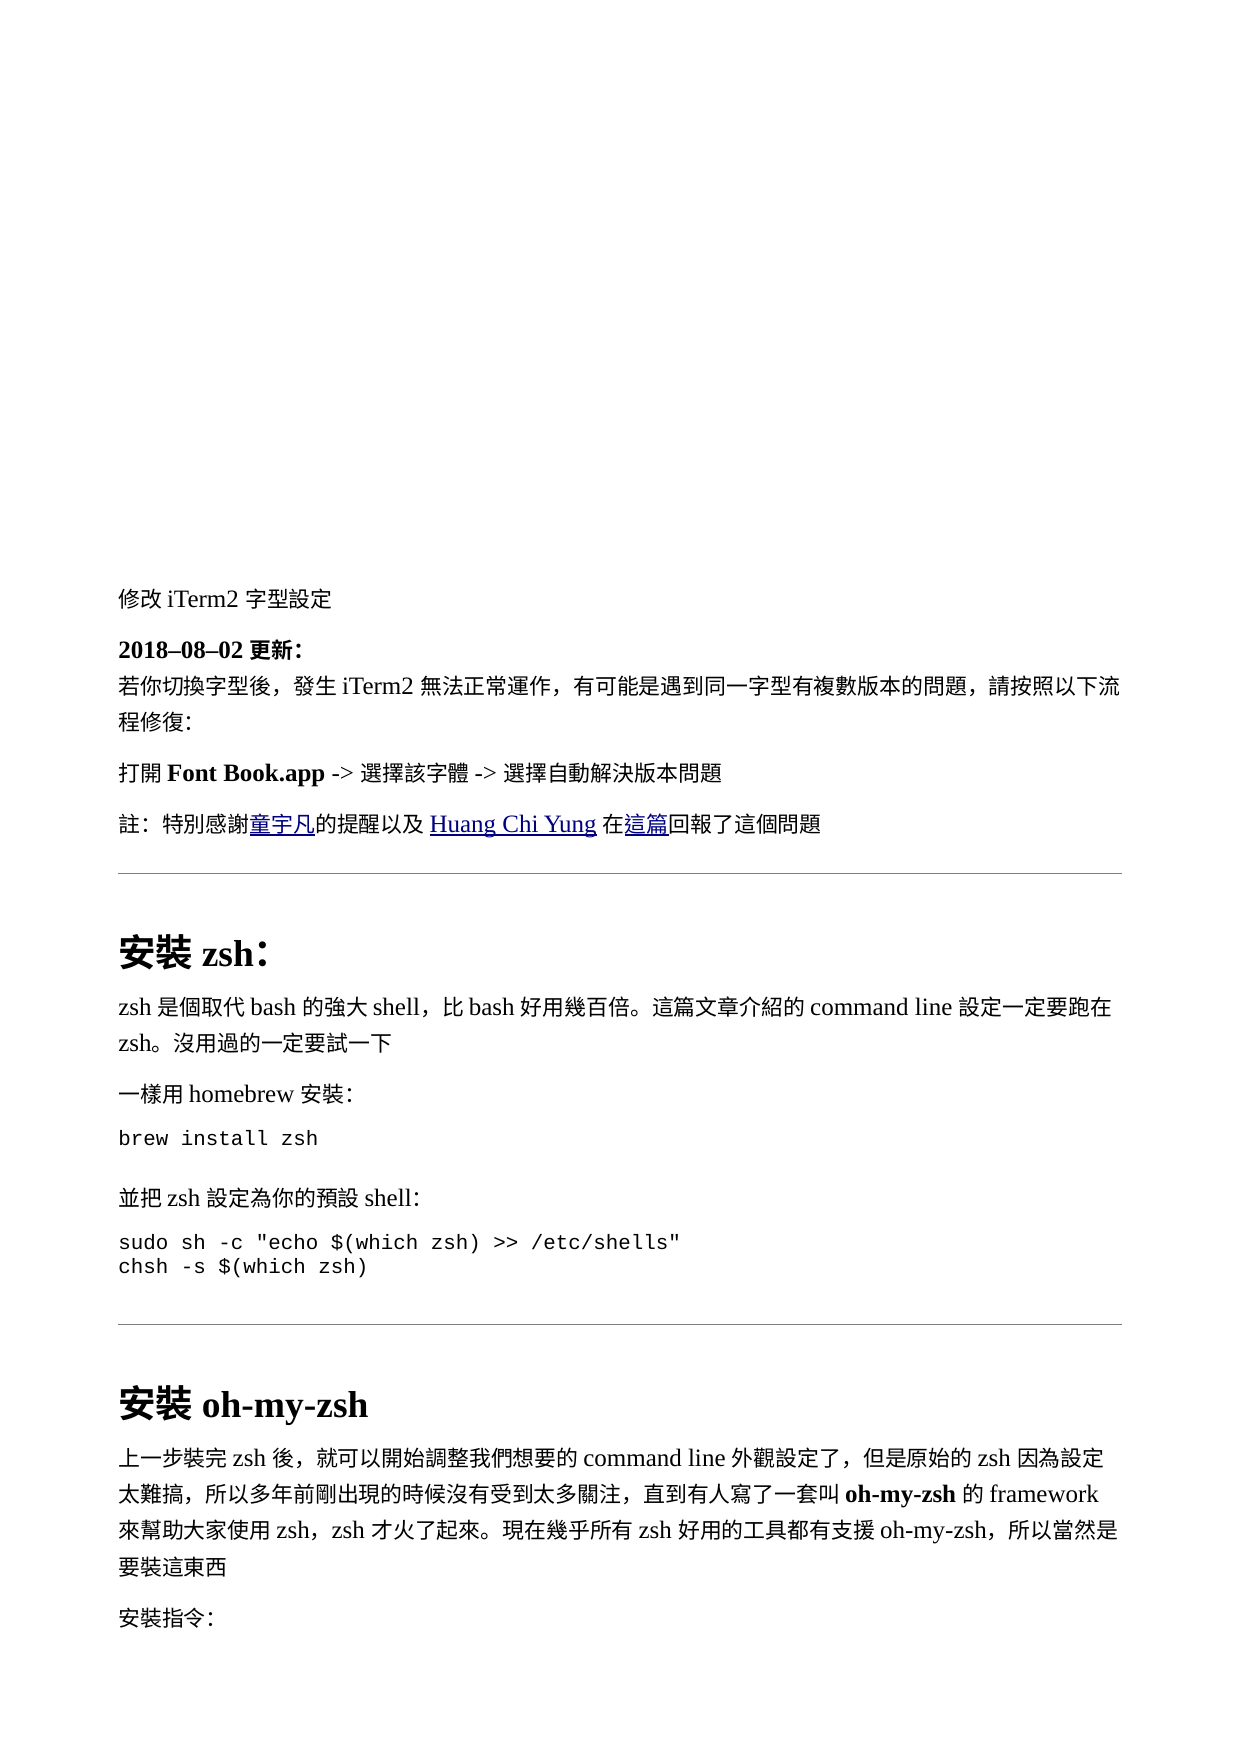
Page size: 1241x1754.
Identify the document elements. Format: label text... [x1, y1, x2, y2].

subtitle 安裝 oh-my-zsh [118, 1374, 1122, 1428]
text 打開 Font Book.app -> 選擇該字體 -> 選擇自動解決版本問題 [118, 756, 1122, 788]
text 2018–08–02 更新： 若你切換字型後，發生 iTerm2 無法正常運作，有可能是遇到同一字型有複數版本的問題，請按照以下流程修復： [118, 633, 1122, 737]
text sudo sh -c "echo $(which zsh) >> /etc/shells" [118, 1232, 1122, 1256]
text brew install zsh [118, 1128, 1122, 1152]
text 安裝指令： [118, 1601, 1122, 1632]
subtitle 安裝 zsh： [118, 923, 1122, 977]
text 一樣用 homebrew 安裝： [118, 1077, 1122, 1109]
text 並把 zsh 設定為你的預設 shell： [118, 1181, 1122, 1213]
text 註：特別感謝童宇凡的提醒以及 Huang Chi Yung 在這篇回報了這個問題 [118, 807, 1122, 839]
text 修改 iTerm2 字型設定 [118, 582, 1122, 613]
text 上一步裝完 zsh 後，就可以開始調整我們想要的 command line 外觀設定了，但是原始的 zsh 因為設定太難搞，所以多年前剛出現的時候沒有受到太多關注，直到有人寫了一套叫 oh-my-zsh 的 framework 來幫助大家使用 zsh，zsh 才火了起來。現在幾乎所有 zsh 好用的工具都有支援 oh-my-zsh，所以當然是要裝這東西 [118, 1441, 1122, 1582]
text zsh 是個取代 bash 的強大 shell，比 bash 好用幾百倍。這篇文章介紹的 command line 設定一定要跑在 zsh。沒用過的一定要試一下 [118, 990, 1122, 1058]
text chsh -s $(which zsh) [118, 1256, 1122, 1279]
